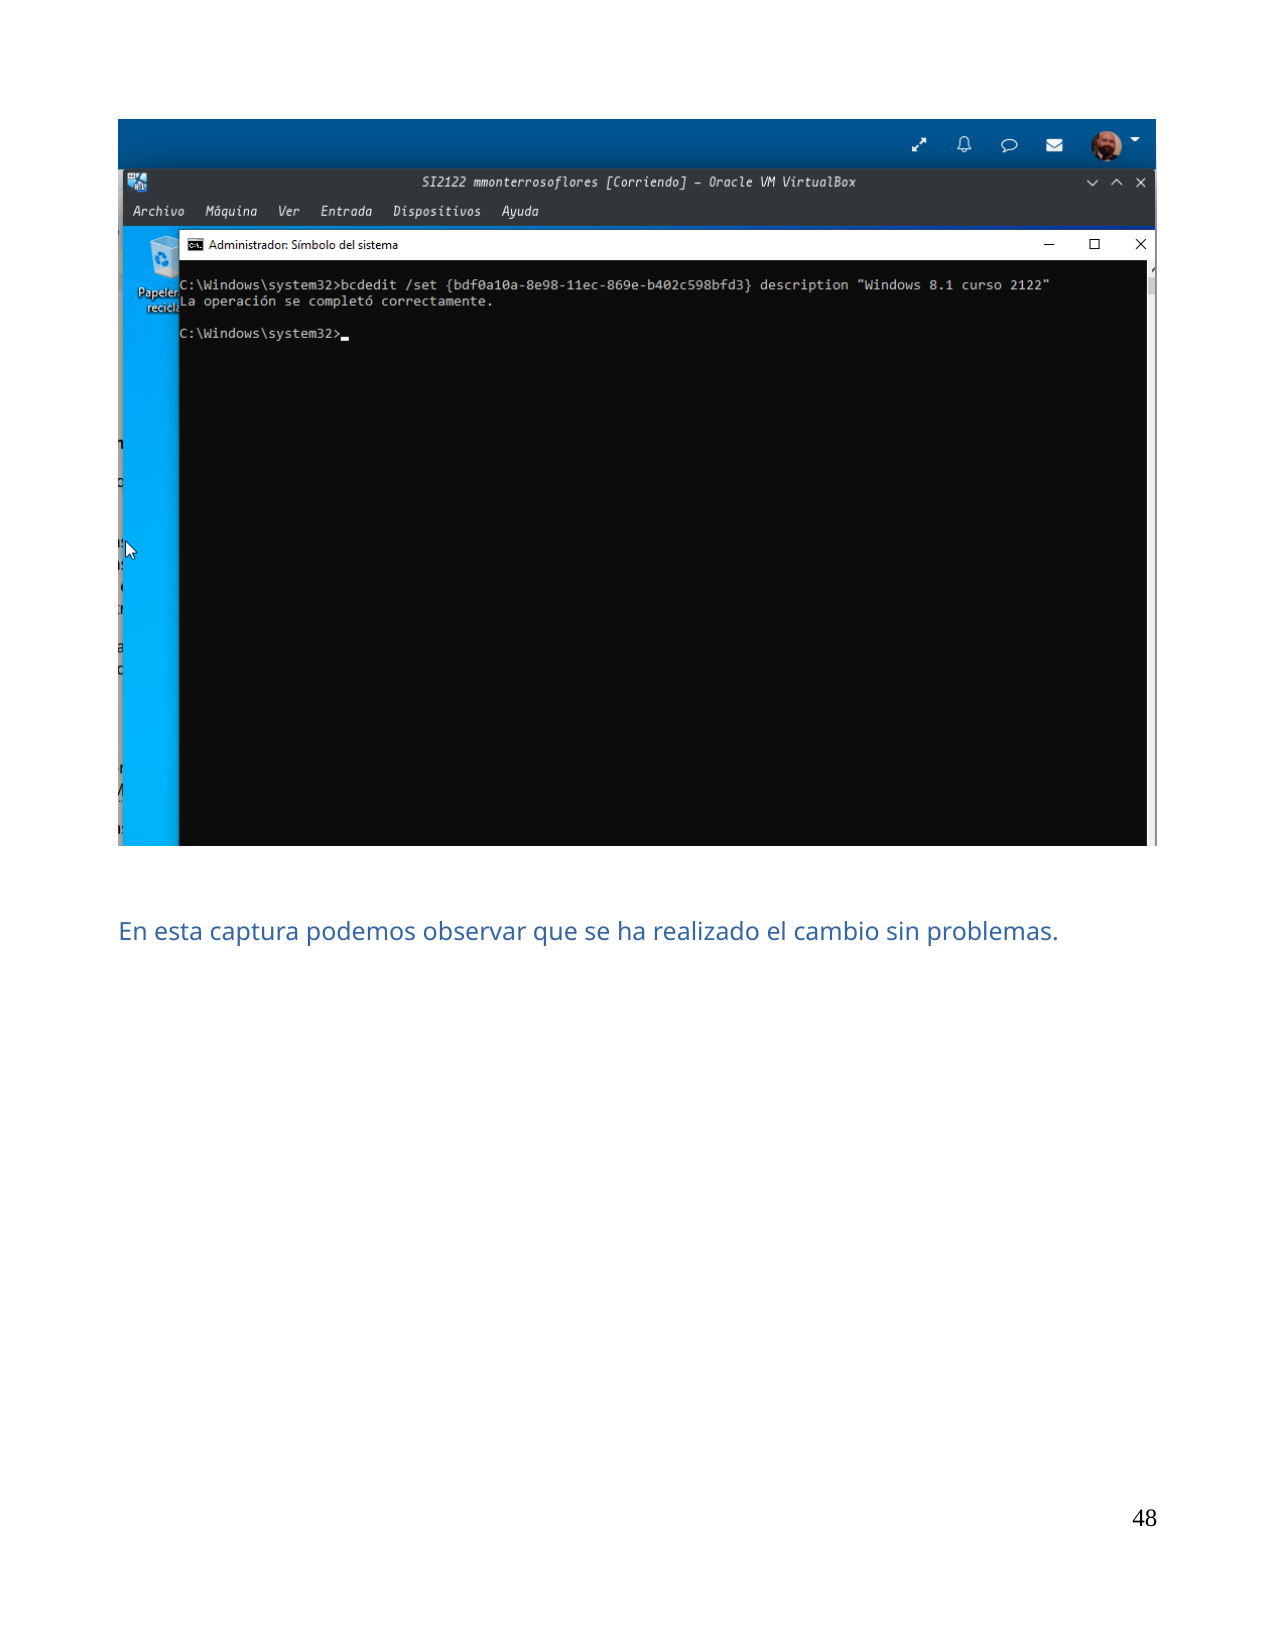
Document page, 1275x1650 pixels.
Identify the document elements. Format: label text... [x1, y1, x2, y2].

text En esta captura podemos observar que se ha realizado el cambio sin problemas. [118, 913, 1157, 948]
picture [126, 544, 135, 556]
picture [148, 306, 160, 311]
table_header [118, 846, 1157, 879]
picture [118, 118, 1157, 846]
